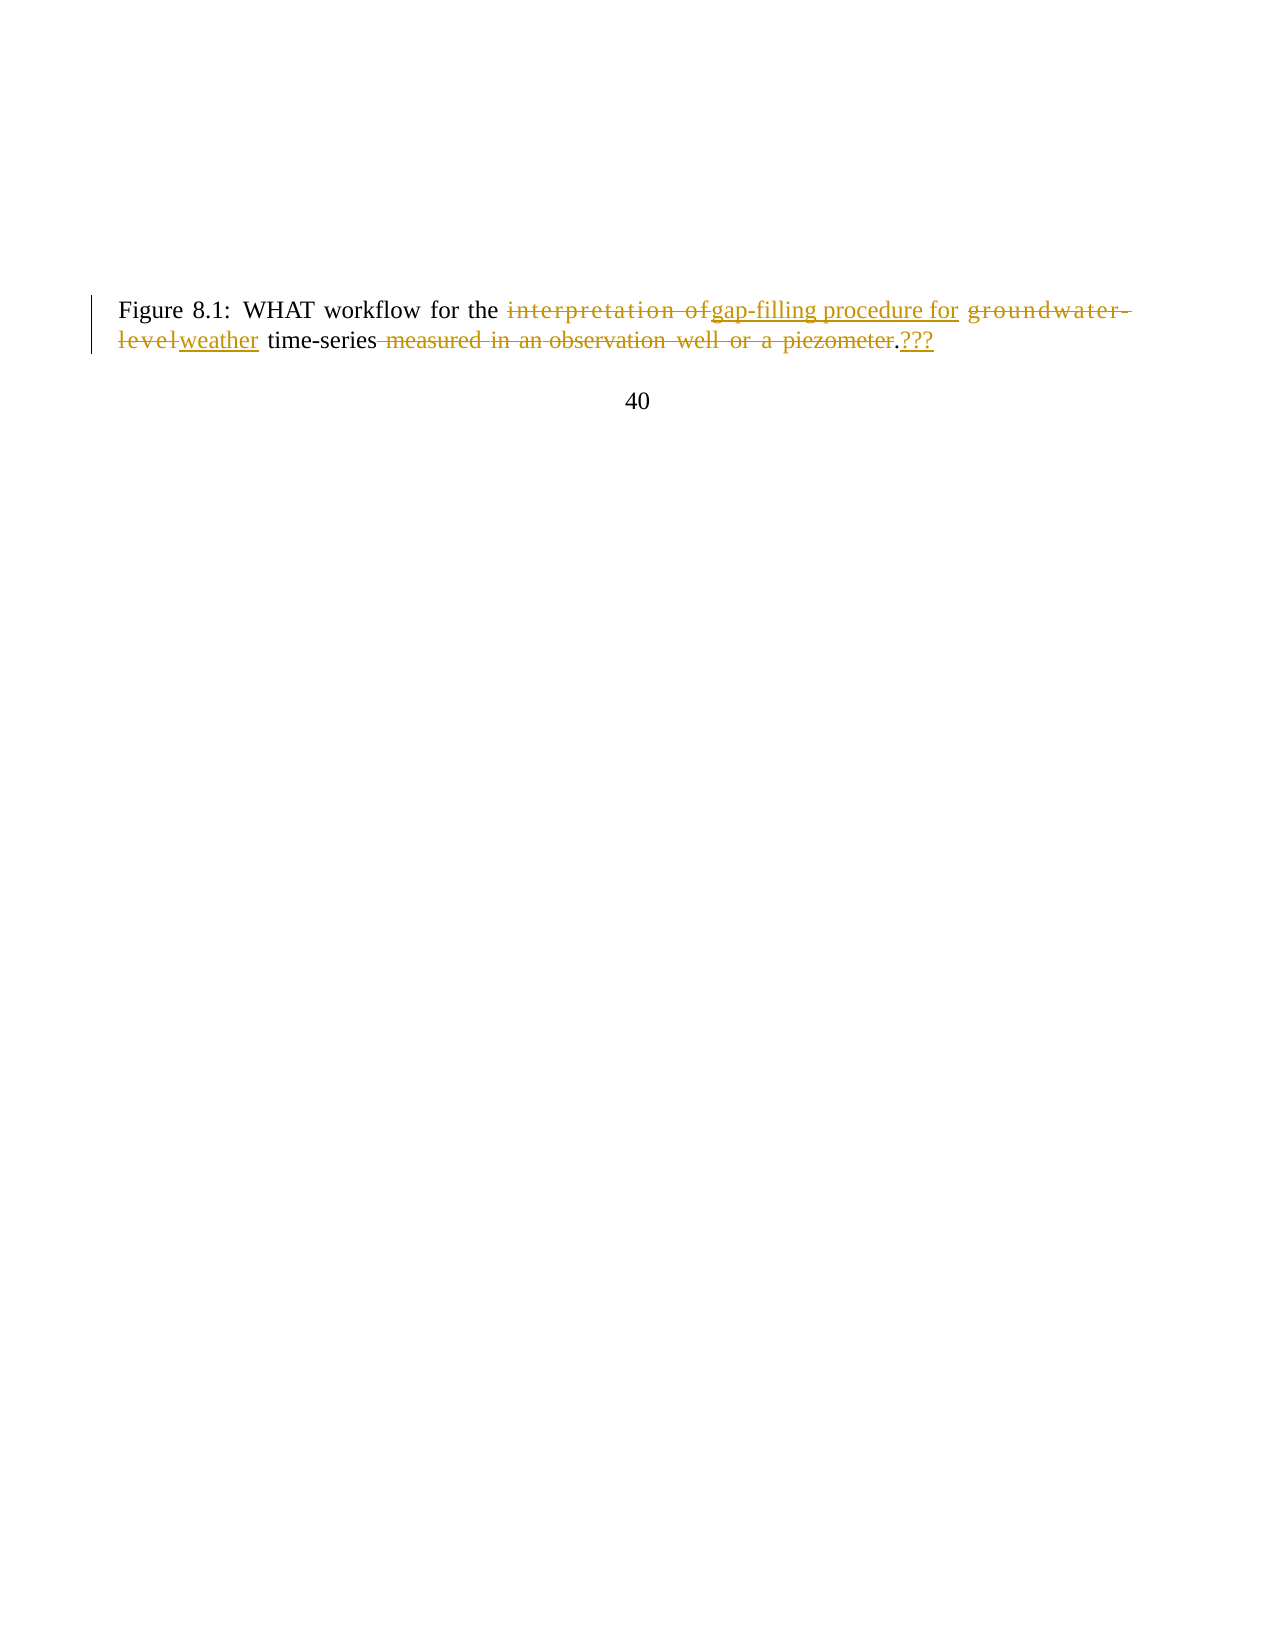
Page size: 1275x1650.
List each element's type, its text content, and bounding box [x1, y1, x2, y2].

text Figure 8.1: WHAT workflow for the gap-filling procedure for weather time-series.??? [118, 295, 1157, 354]
text 40 [106, 386, 1169, 415]
